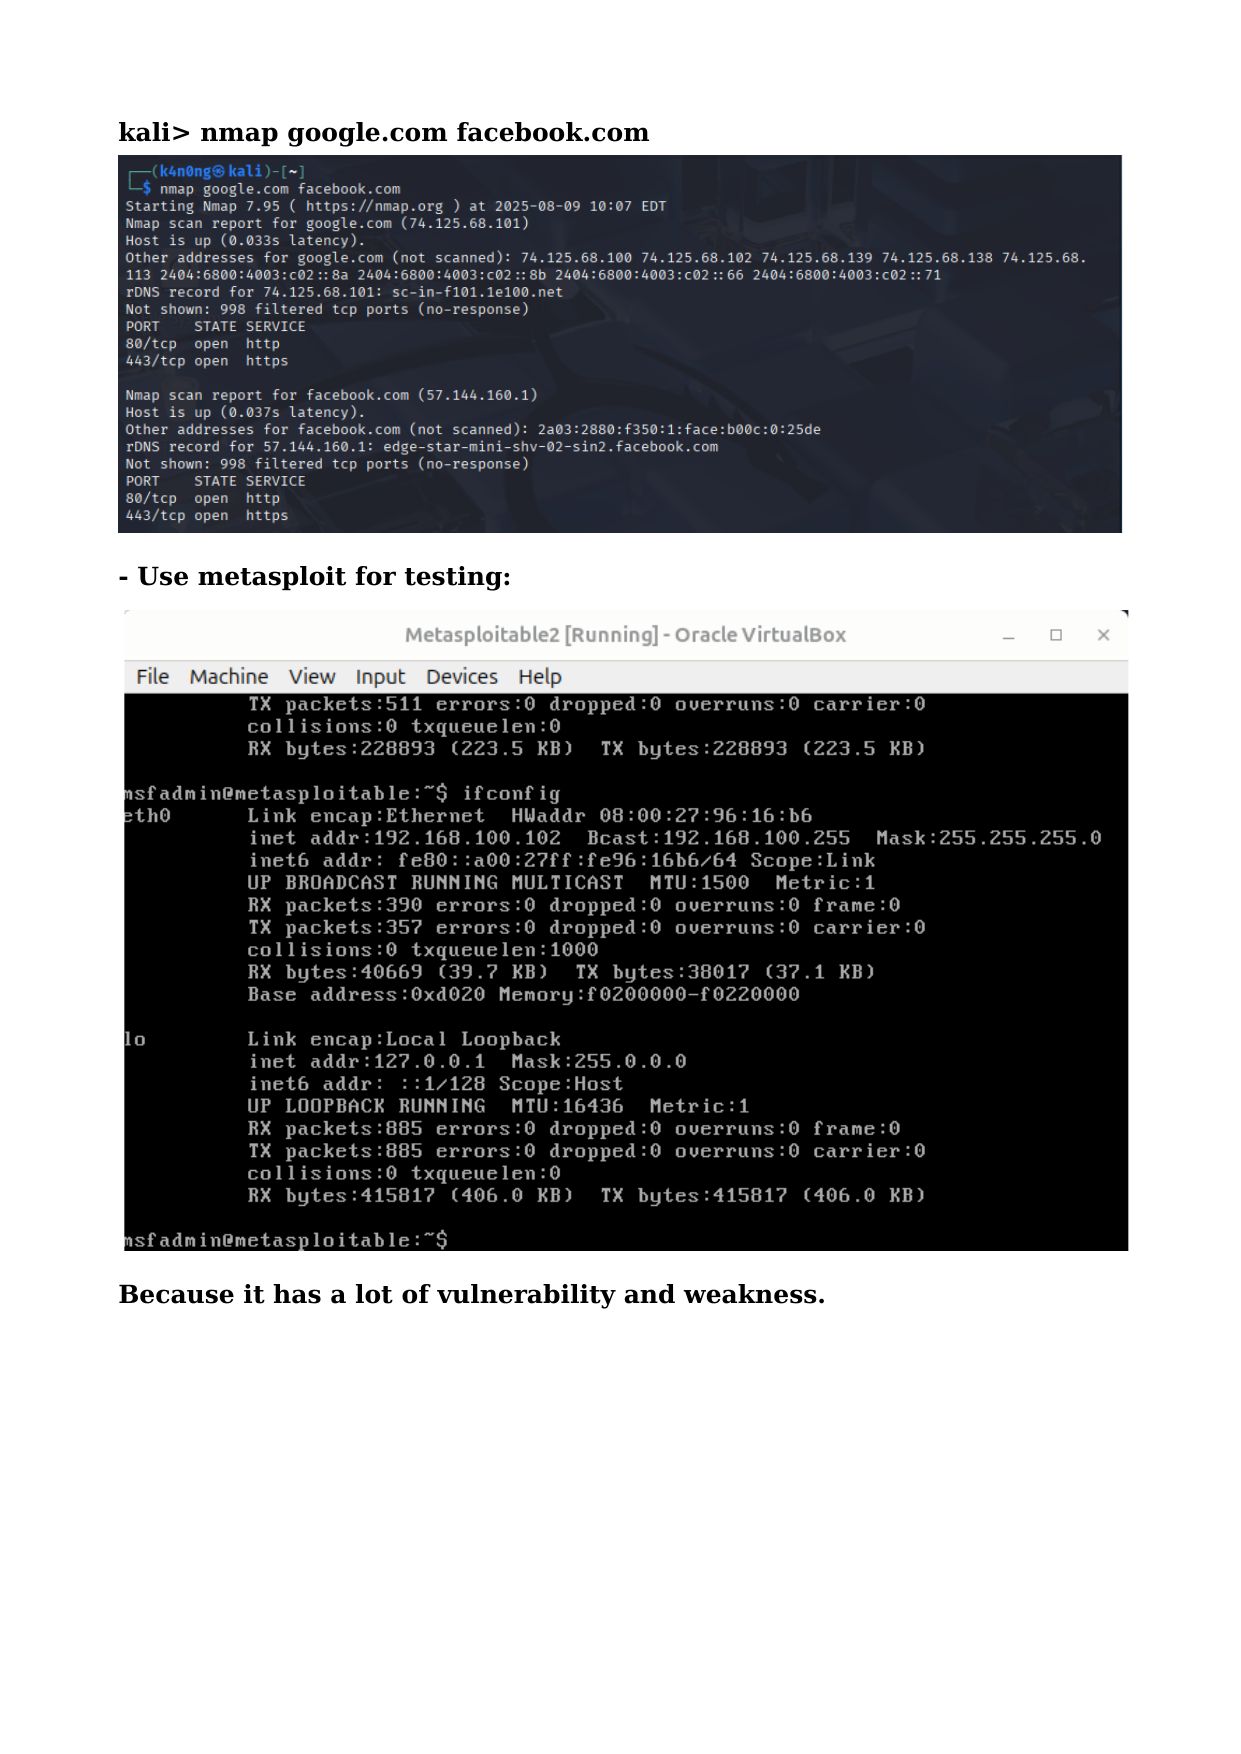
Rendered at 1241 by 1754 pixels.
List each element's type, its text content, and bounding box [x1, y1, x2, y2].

picture [124, 610, 1129, 1251]
text - Use metasploit for testing: [118, 562, 1122, 592]
text Because it has a lot of vulnerability and weakness. [118, 1280, 1122, 1310]
text kali> nmap google.com facebook.com [118, 118, 1122, 147]
picture [118, 155, 1123, 533]
